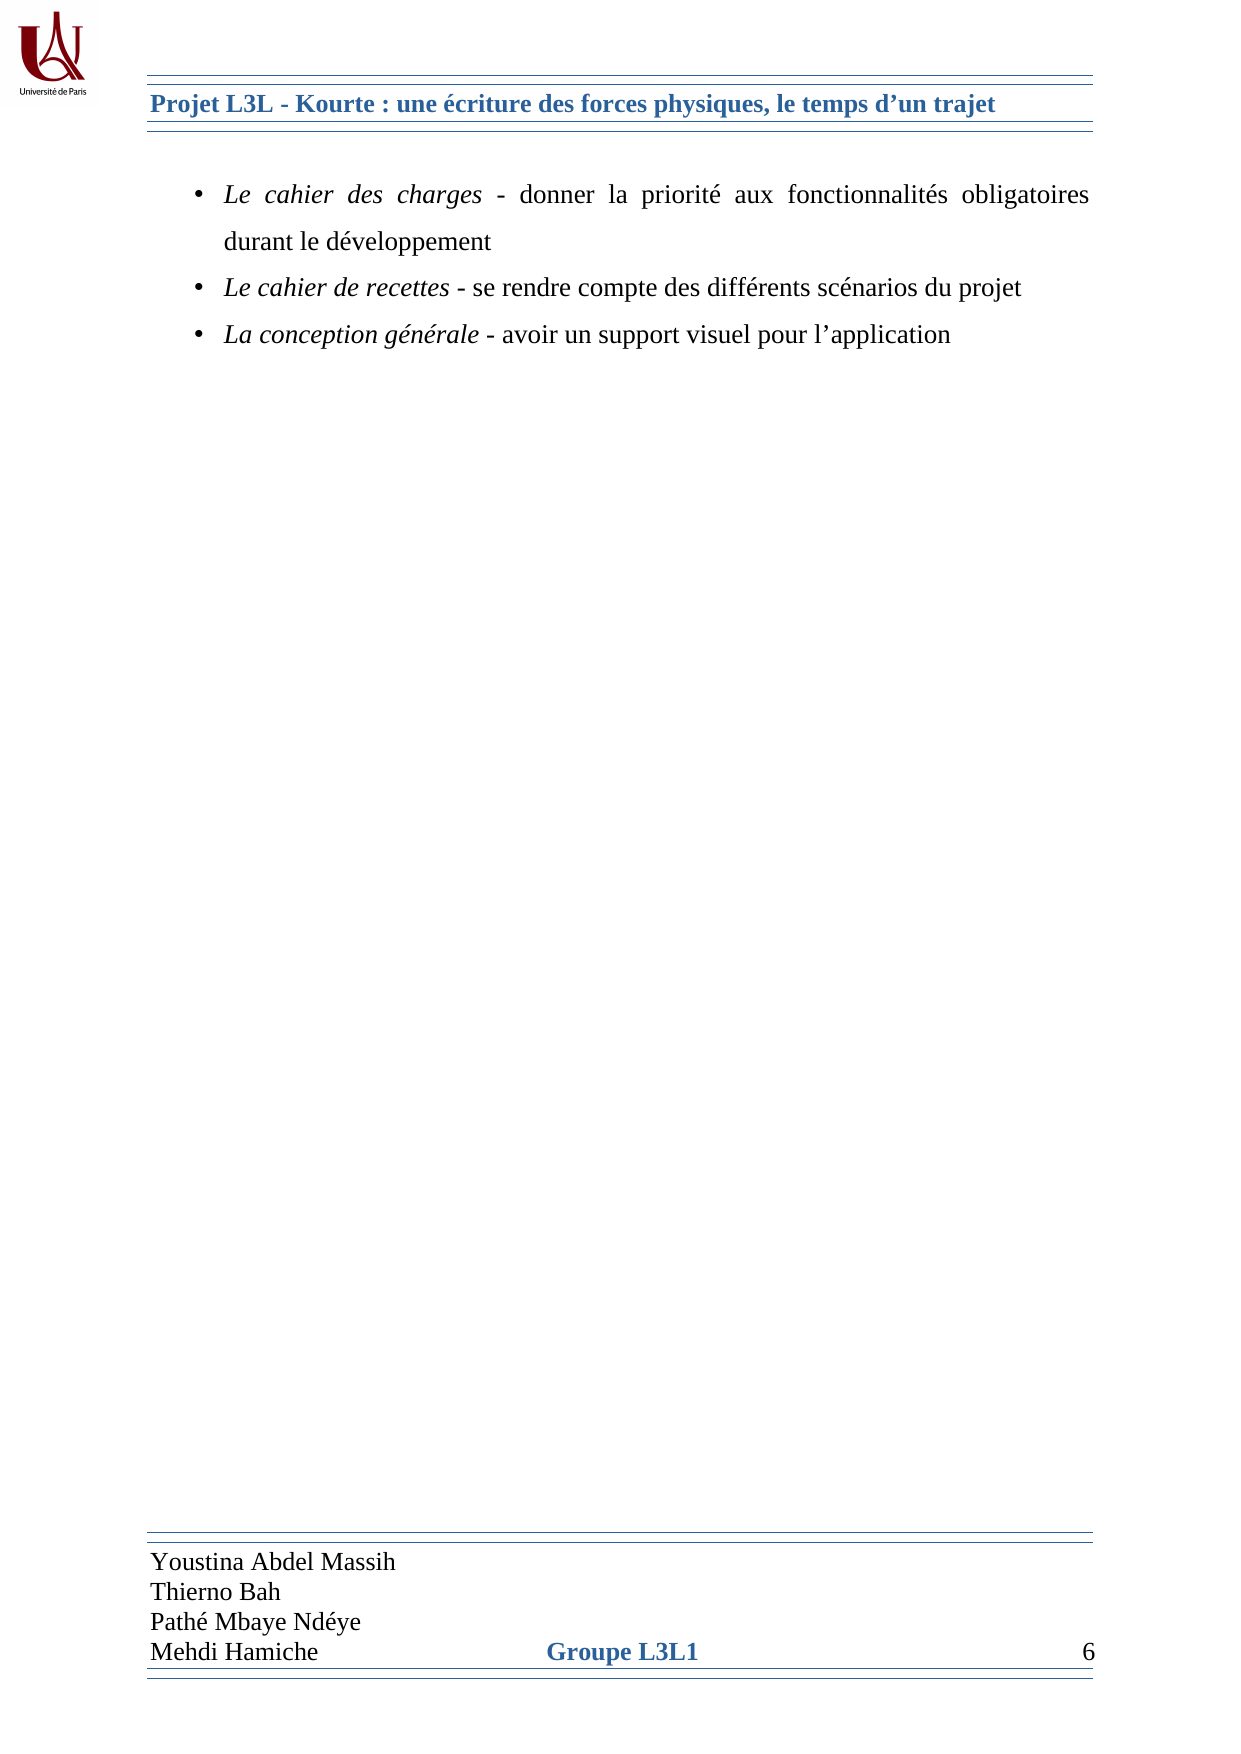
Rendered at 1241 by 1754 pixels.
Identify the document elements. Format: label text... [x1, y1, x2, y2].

list Le cahier de recettes - se rendre compte des différents scénarios du projet [194, 271, 1090, 302]
list La conception générale - avoir un support visuel pour l’application [194, 318, 1090, 349]
picture [0, 0, 101, 107]
list Le cahier des charges - donner la priorité aux fonctionnalités obligatoires durant le développement [194, 178, 1090, 256]
